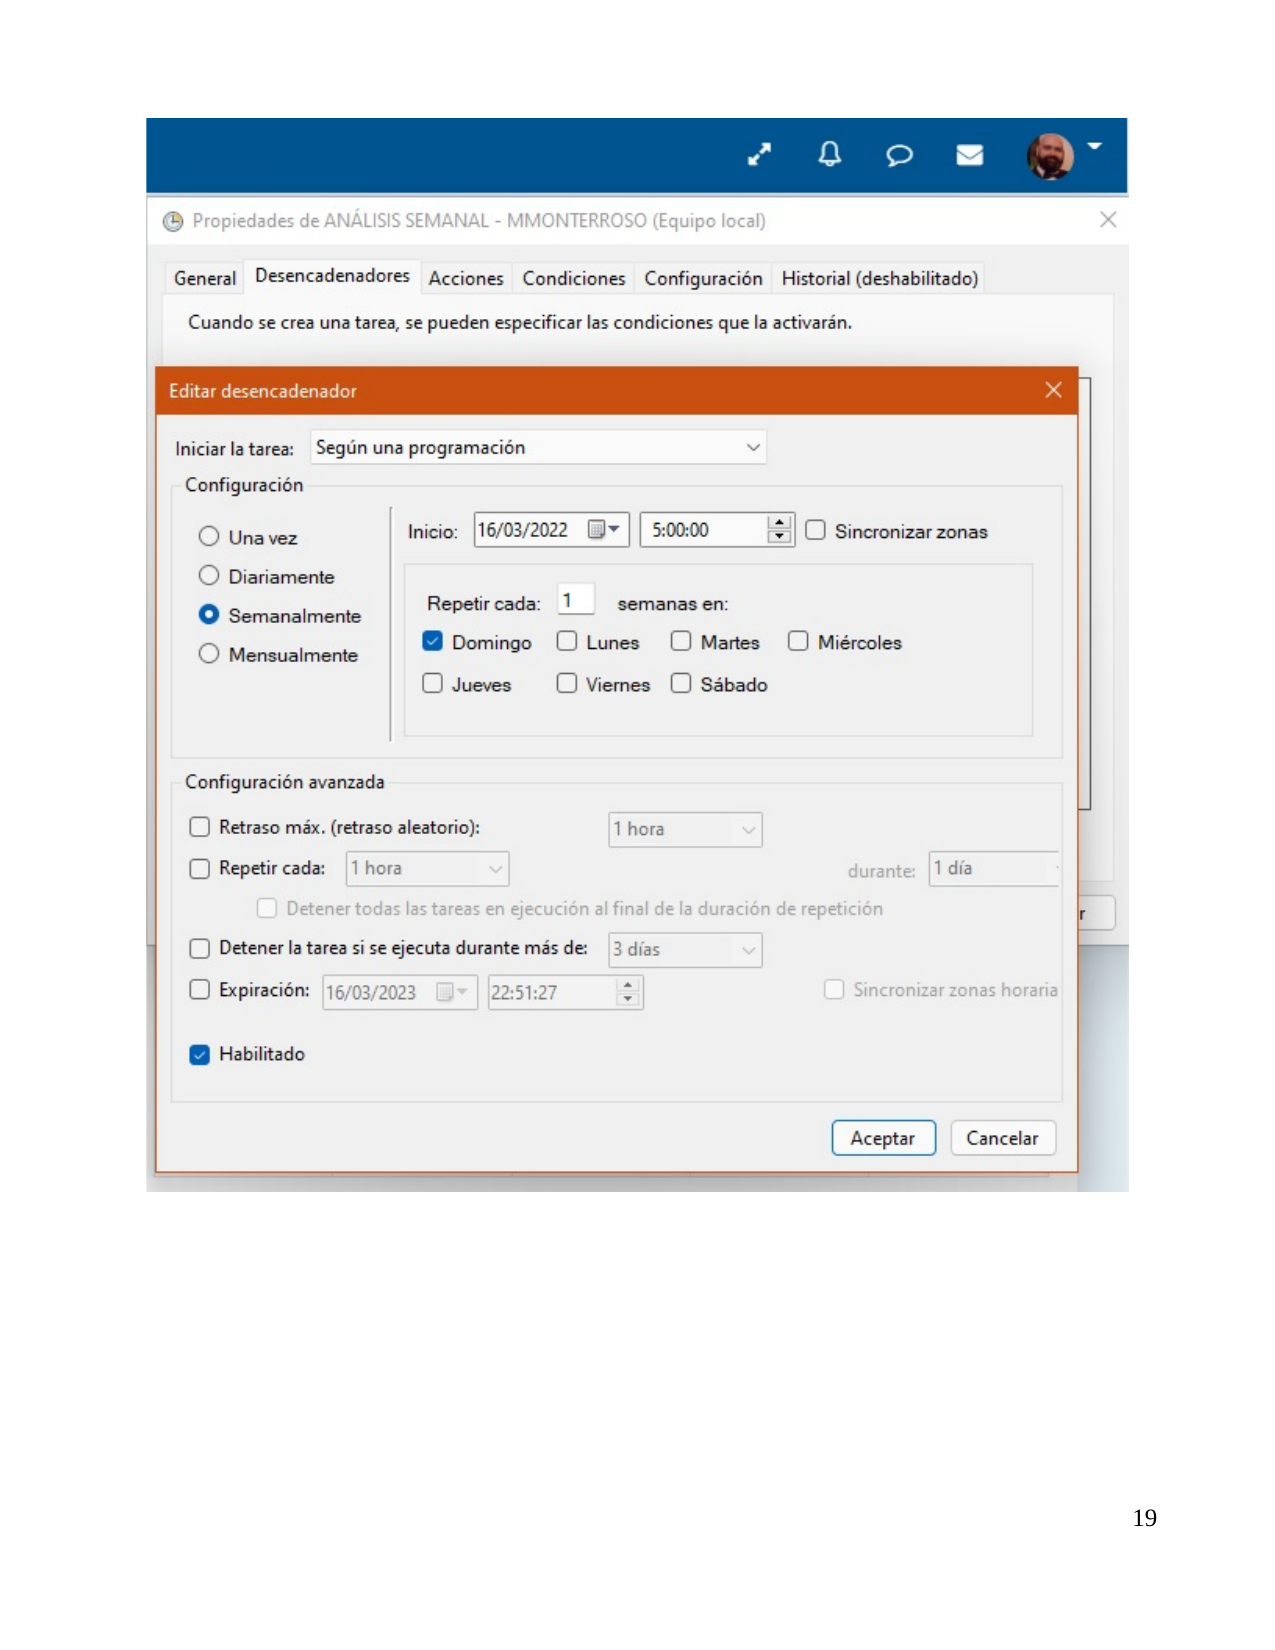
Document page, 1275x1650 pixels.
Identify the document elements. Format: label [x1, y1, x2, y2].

picture [146, 118, 1129, 1192]
table_cell [118, 118, 1157, 1220]
